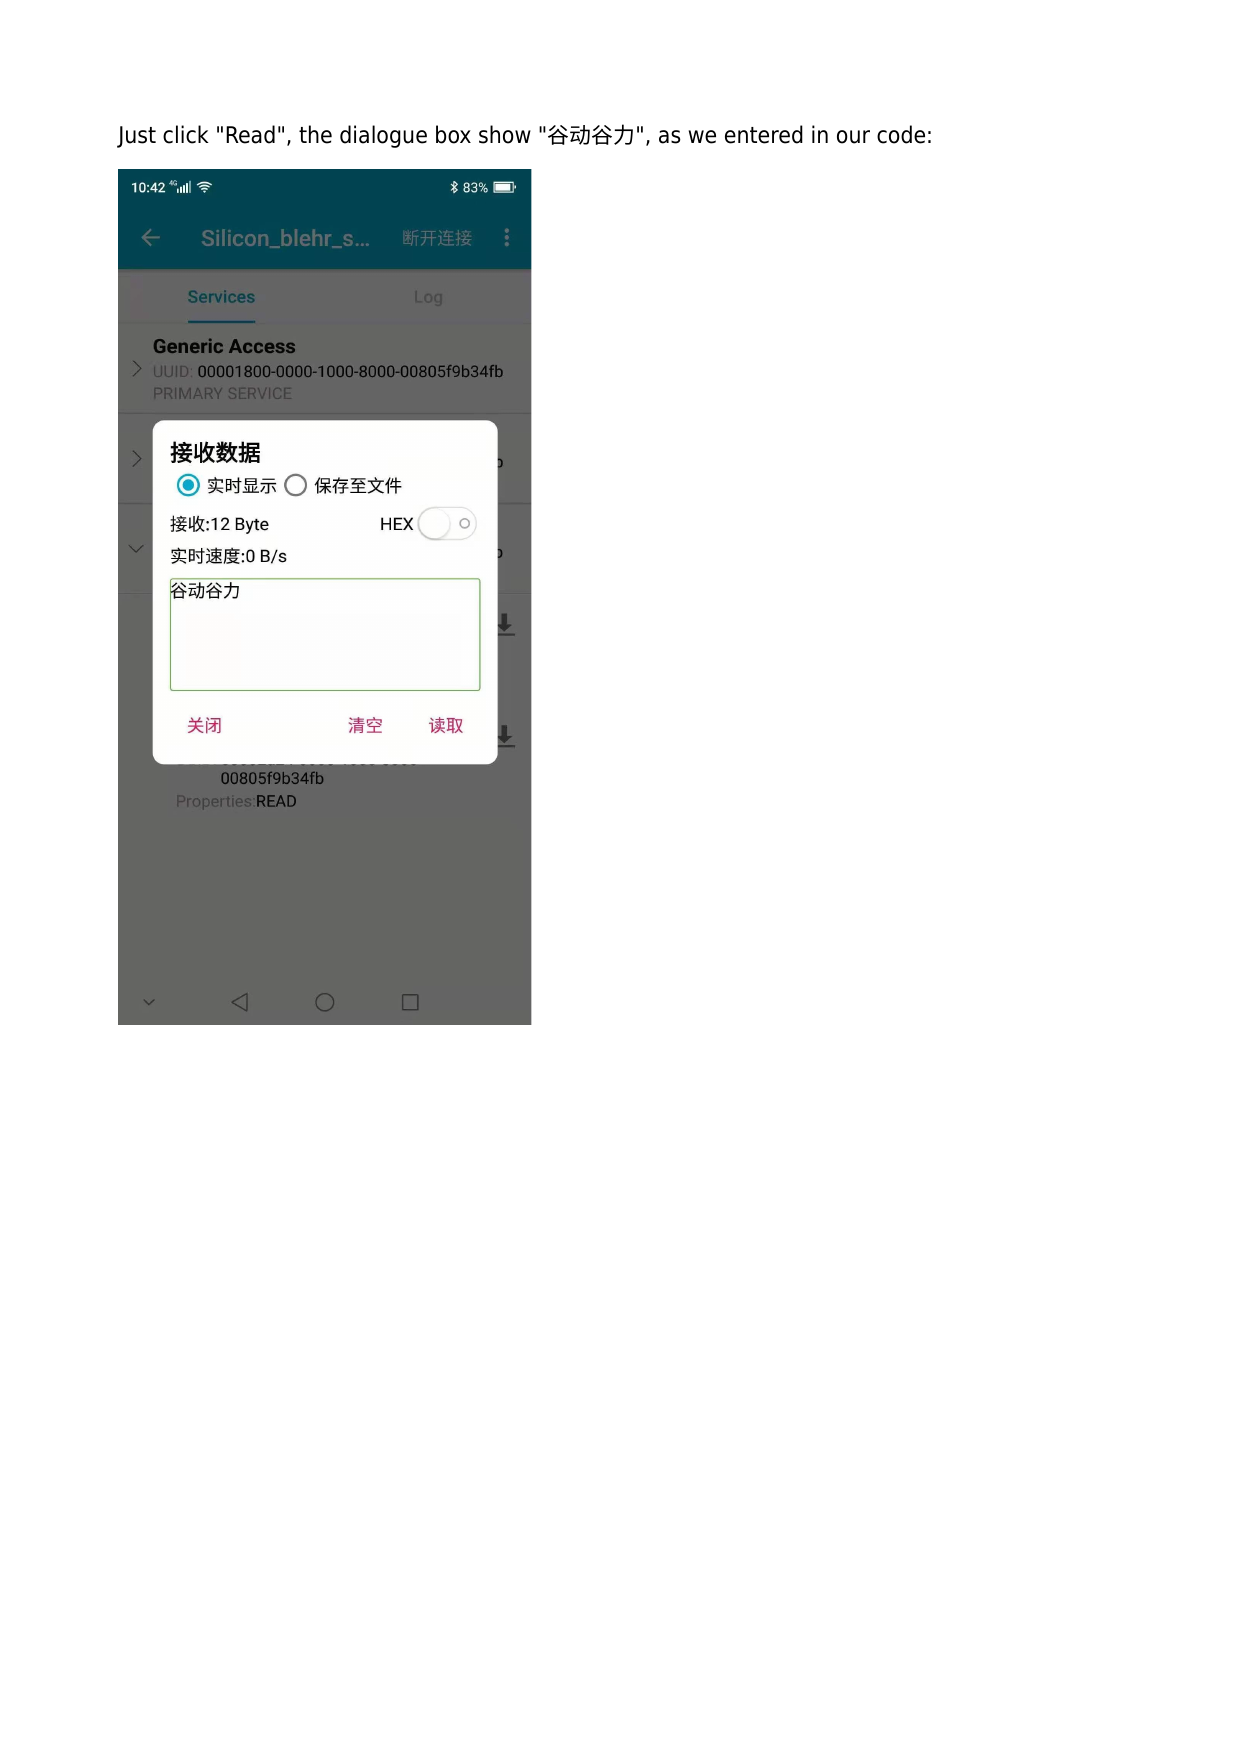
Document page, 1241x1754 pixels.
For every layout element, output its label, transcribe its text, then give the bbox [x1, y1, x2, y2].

text Just click "Read", the dialogue box show "谷动谷力", as we entered in our code: [118, 118, 1122, 150]
picture [118, 266, 532, 1025]
picture [118, 169, 532, 263]
